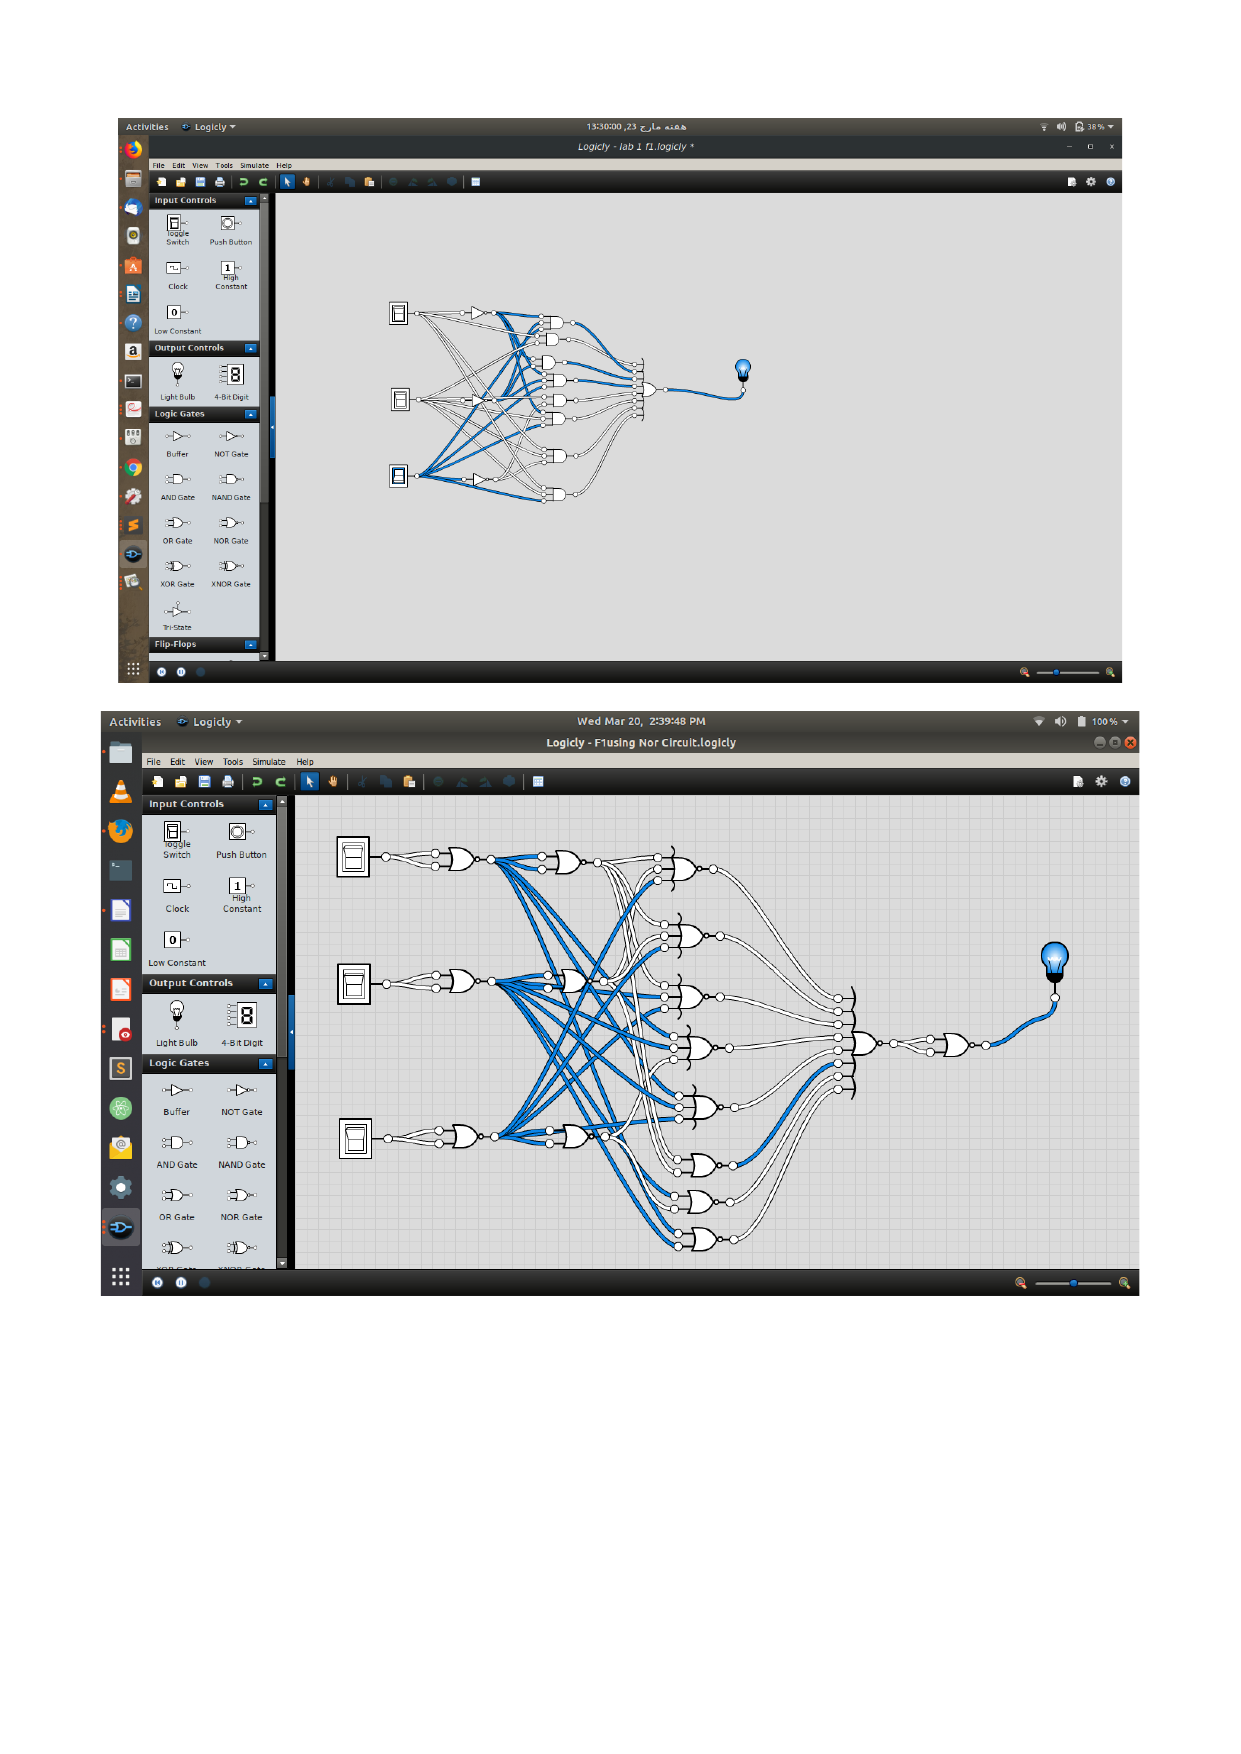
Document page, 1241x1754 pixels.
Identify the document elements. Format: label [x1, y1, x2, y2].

picture [100, 711, 1140, 1296]
picture [118, 118, 1123, 683]
